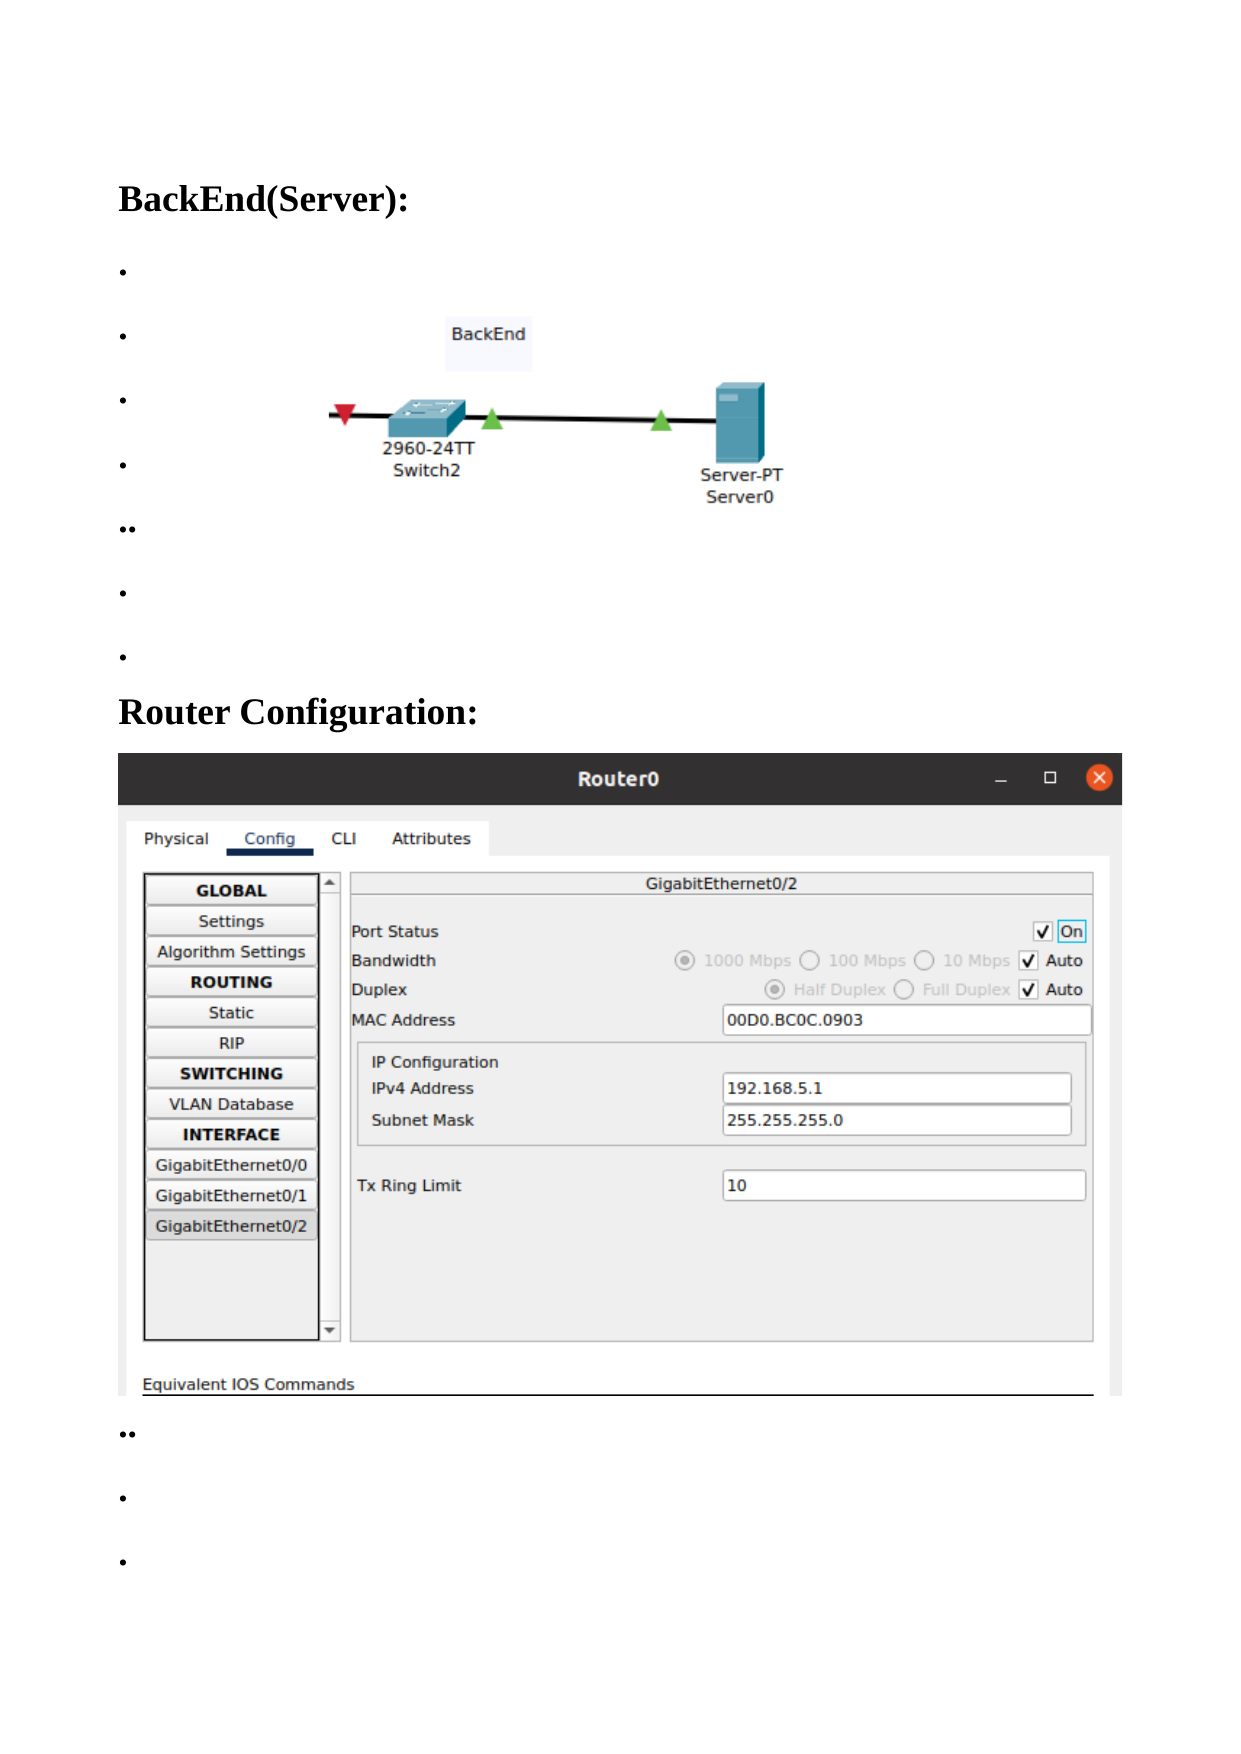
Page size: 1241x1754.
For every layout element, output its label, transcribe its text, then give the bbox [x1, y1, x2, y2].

text . [118, 626, 1122, 669]
picture [328, 240, 912, 627]
text BackEnd(Server): [118, 176, 1122, 219]
text . [118, 305, 328, 348]
text .. [118, 1396, 1122, 1445]
text [912, 433, 1122, 476]
text [912, 369, 1122, 412]
text [912, 241, 1122, 284]
text . [118, 433, 328, 476]
text [912, 305, 1122, 348]
text Router Configuration: [118, 690, 1122, 733]
text [912, 497, 1122, 540]
text . [118, 241, 328, 284]
text . [118, 561, 328, 604]
text .. [118, 497, 328, 540]
text . [118, 1466, 1122, 1509]
text . [118, 369, 328, 412]
text [912, 561, 1122, 604]
picture [118, 753, 1123, 1396]
text . [118, 1530, 1122, 1573]
